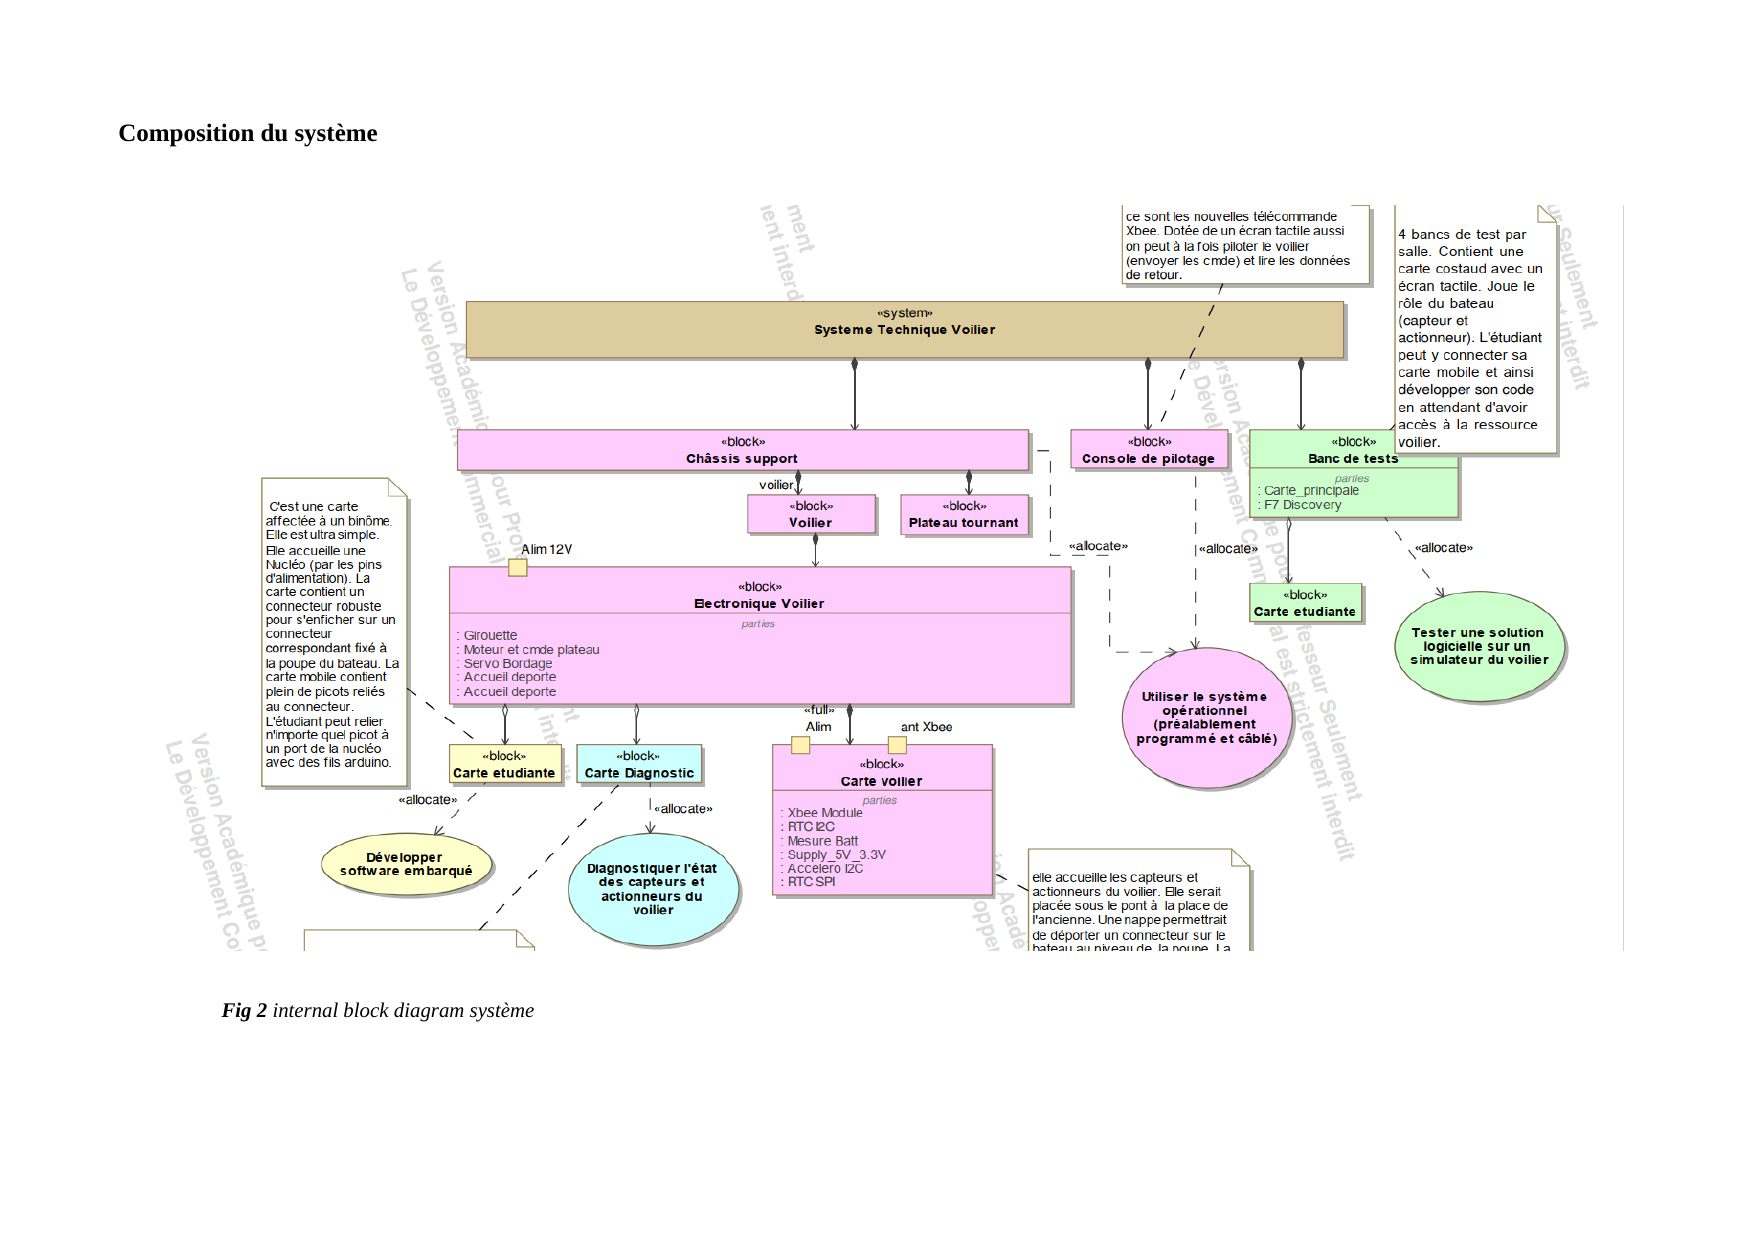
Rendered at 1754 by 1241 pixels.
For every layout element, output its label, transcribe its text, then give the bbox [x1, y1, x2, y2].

text Composition du système [118, 118, 1636, 147]
